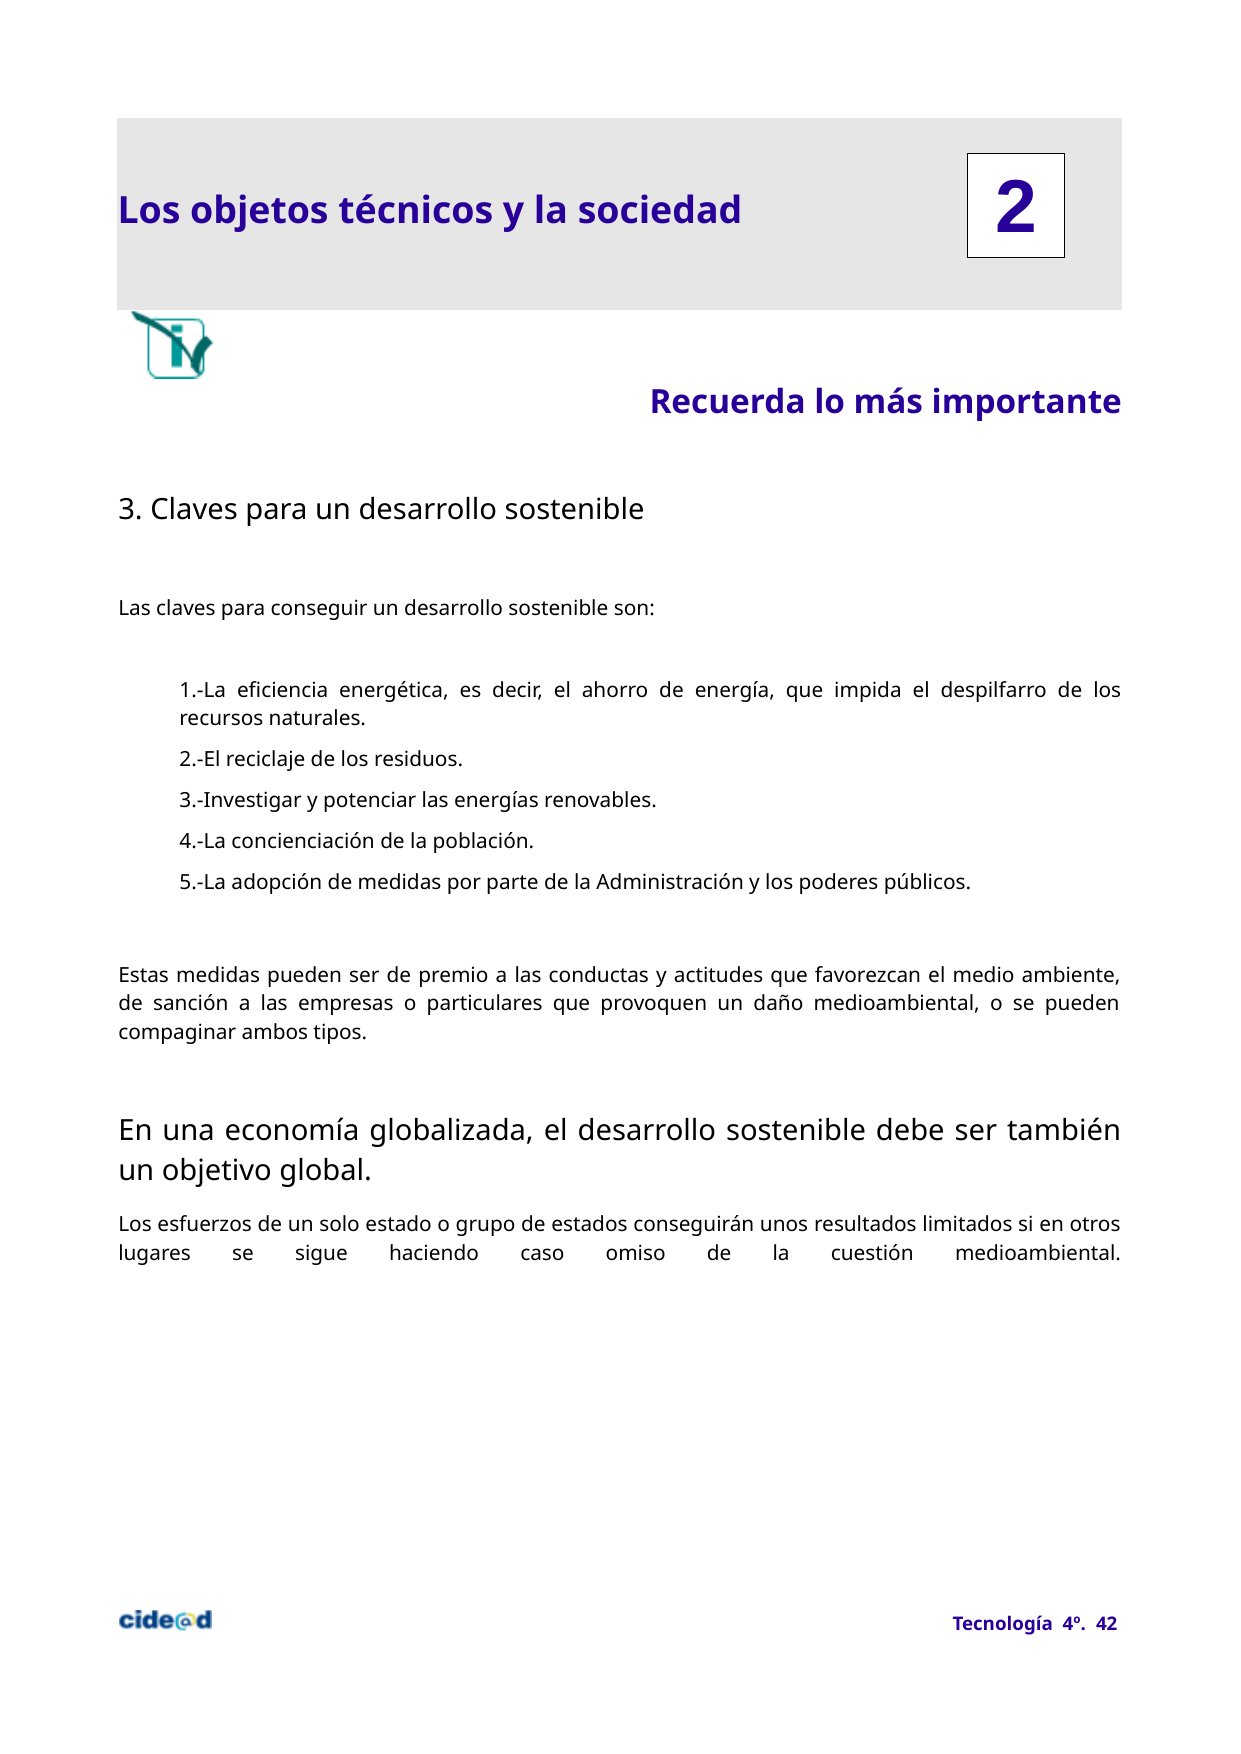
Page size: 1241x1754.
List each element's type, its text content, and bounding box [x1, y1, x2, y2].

text 3. Claves para un desarrollo sostenible [118, 488, 1122, 528]
table_header Los objetos técnicos y la sociedad [117, 118, 1122, 310]
picture [129, 311, 215, 379]
text En una economía globalizada, el desarrollo sostenible debe ser también un objetivo global. [118, 1109, 1122, 1188]
text 1.-La eficiencia energética, es decir, el ahorro de energía, que impida el despilfarro de los recursos naturales. [179, 675, 1122, 732]
text 5.-La adopción de medidas por parte de la Administración y los poderes públicos. [179, 867, 1122, 895]
text Recuerda lo más importante [118, 310, 1122, 424]
text 3.-Investigar y potenciar las energías renovables. [179, 785, 1122, 813]
text Estas medidas pueden ser de premio a las conductas y actitudes que favorezcan el medio ambiente, de sanción a las empresas o particulares que provoquen un daño medioambiental, o se pueden compaginar ambos tipos. [118, 960, 1122, 1045]
text 4.-La concienciación de la población. [179, 826, 1122, 854]
picture [118, 1610, 212, 1632]
text 2.-El reciclaje de los residuos. [179, 744, 1122, 772]
text Las claves para conseguir un desarrollo sostenible son: [118, 593, 1122, 621]
text Los esfuerzos de un solo estado o grupo de estados conseguirán unos resultados limitados si en otros lugares se sigue haciendo caso omiso de la cuestión medioambiental. [118, 1209, 1122, 1295]
